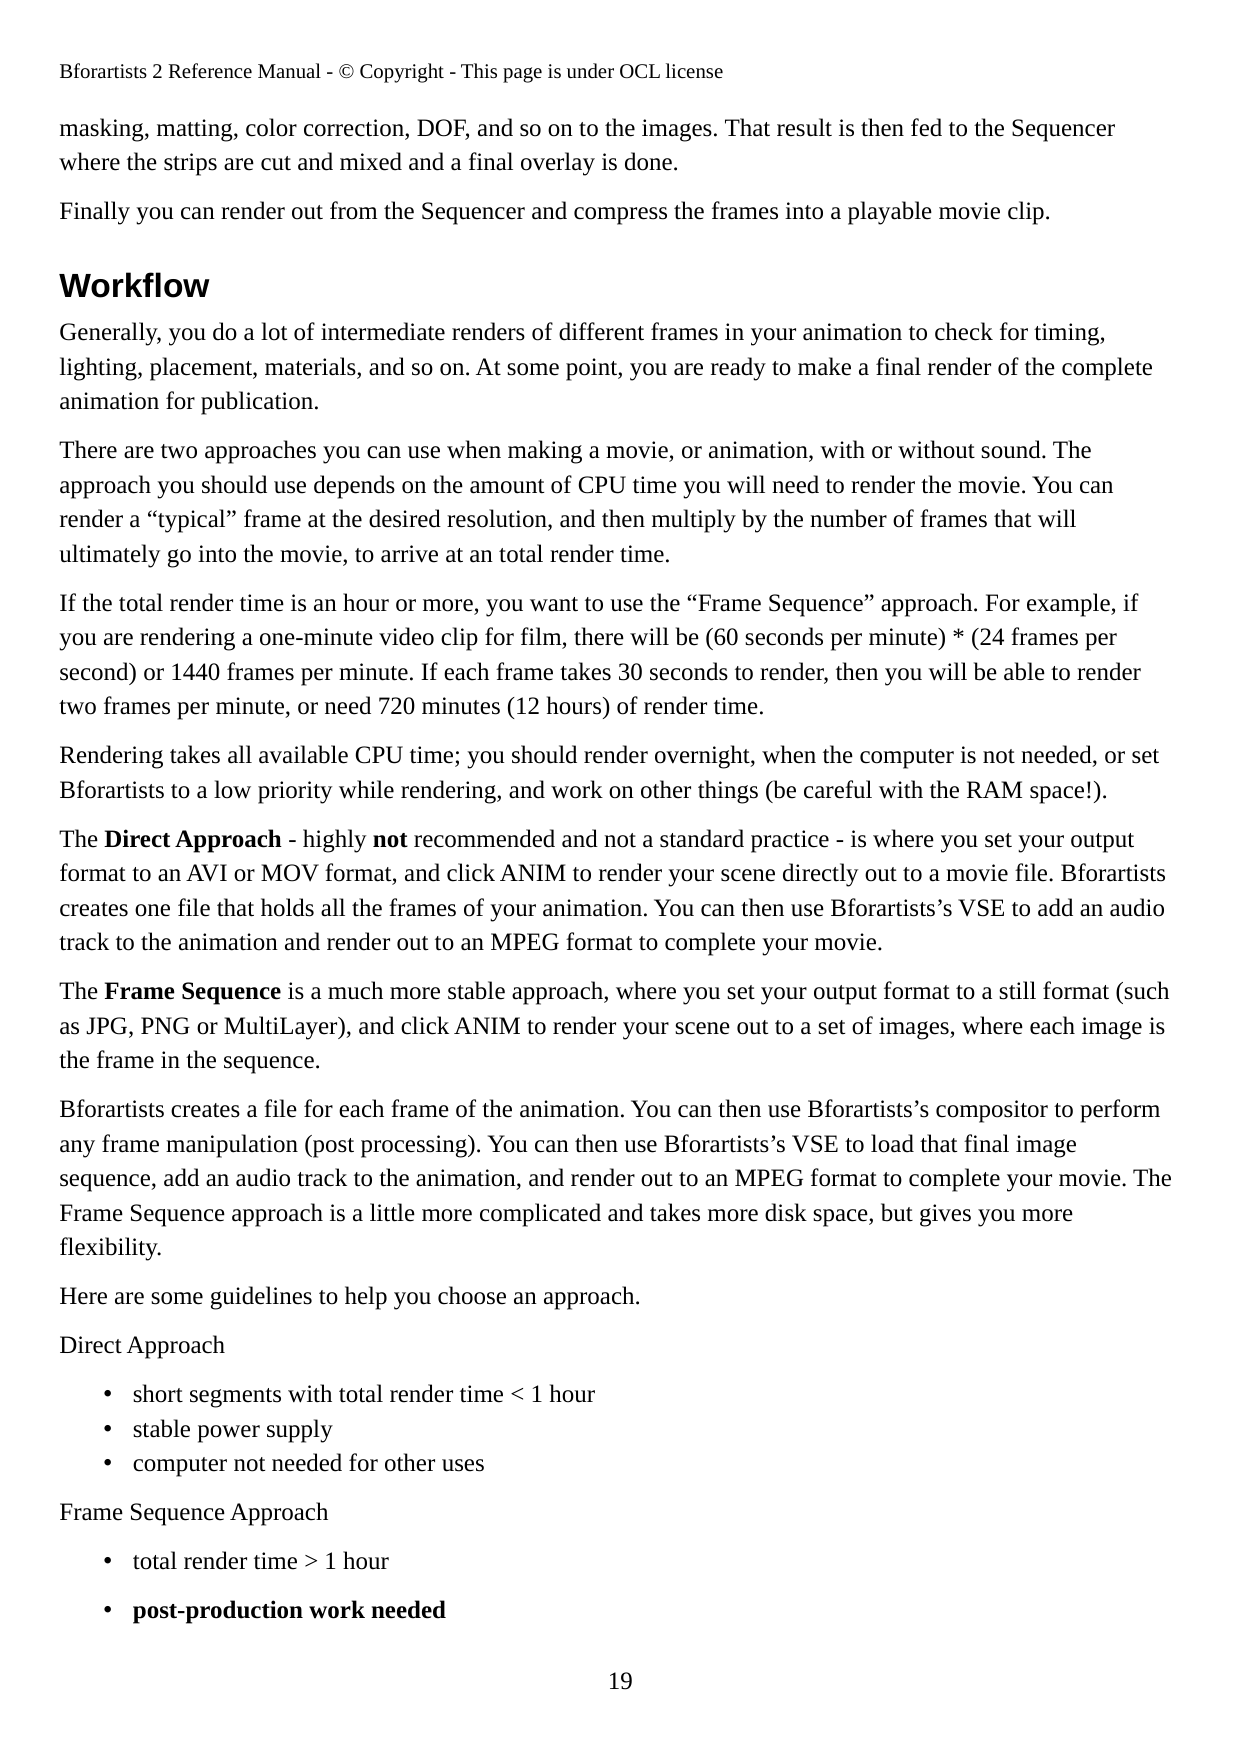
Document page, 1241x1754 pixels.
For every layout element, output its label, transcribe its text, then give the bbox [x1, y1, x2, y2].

subtitle post-production work needed [103, 1596, 1181, 1624]
text If the total render time is an hour or more, you want to use the “Frame Sequence” approach. For example, if you are rendering a one-minute video clip for film, there will be (60 seconds per minute) * (24 frames per second) or 1440 frames per minute. If each frame takes 30 seconds to render, then you will be able to render two frames per minute, or need 720 minutes (12 hours) of render time. [59, 588, 1181, 720]
text Bforartists creates a file for each frame of the animation. You can then use Bforartists’s compositor to perform any frame manipulation (post processing). You can then use Bforartists’s VSE to load that final image sequence, add an audio track to the animation, and render out to an MPEG format to complete your movie. The Frame Sequence approach is a little more complicated and takes more disk space, but gives you more flexibility. [59, 1094, 1181, 1261]
subtitle Workflow [59, 266, 1181, 305]
list stable power supply [103, 1414, 1181, 1443]
text Frame Sequence Approach [59, 1497, 1181, 1526]
text Finally you can render out from the Sequencer and compress the frames into a playable movie clip. [59, 196, 1181, 225]
text Generally, you do a lot of intermediate renders of different frames in your animation to check for timing, lighting, placement, materials, and so on. At some point, you are ready to make a final render of the complete animation for publication. [59, 317, 1181, 415]
text There are two approaches you can use when making a movie, or animation, with or without sound. The approach you should use depends on the amount of CPU time you will need to render the movie. You can render a “typical” frame at the desired resolution, and then multiply by the number of frames that will ultimately go into the movie, to arrive at an total render time. [59, 435, 1181, 567]
text Rendering takes all available CPU time; you should render overnight, when the computer is not needed, or set Bforartists to a low priority while rendering, and work on other things (be careful with the RAM space!). [59, 740, 1181, 803]
text The Direct Approach - highly not recommended and not a standard practice - is where you set your output format to an AVI or MOV format, and click ANIM to render your scene directly out to a movie file. Bforartists creates one file that holds all the frames of your animation. You can then use Bforartists’s VSE to add an audio track to the animation and render out to an MPEG format to complete your movie. [59, 824, 1181, 956]
list short segments with total render time < 1 hour [103, 1379, 1181, 1408]
list computer not needed for other uses [103, 1448, 1181, 1477]
text The Frame Sequence is a much more stable approach, where you set your output format to a still format (such as JPG, PNG or MultiLayer), and click ANIM to render your scene out to a set of images, where each image is the frame in the sequence. [59, 976, 1181, 1074]
text masking, matting, color correction, DOF, and so on to the images. That result is then fed to the Sequencer where the strips are cut and mixed and a final overlay is done. [59, 113, 1181, 176]
text Direct Approach [59, 1330, 1181, 1359]
text Here are some guidelines to help you choose an approach. [59, 1281, 1181, 1310]
list total render time > 1 hour [103, 1546, 1181, 1575]
